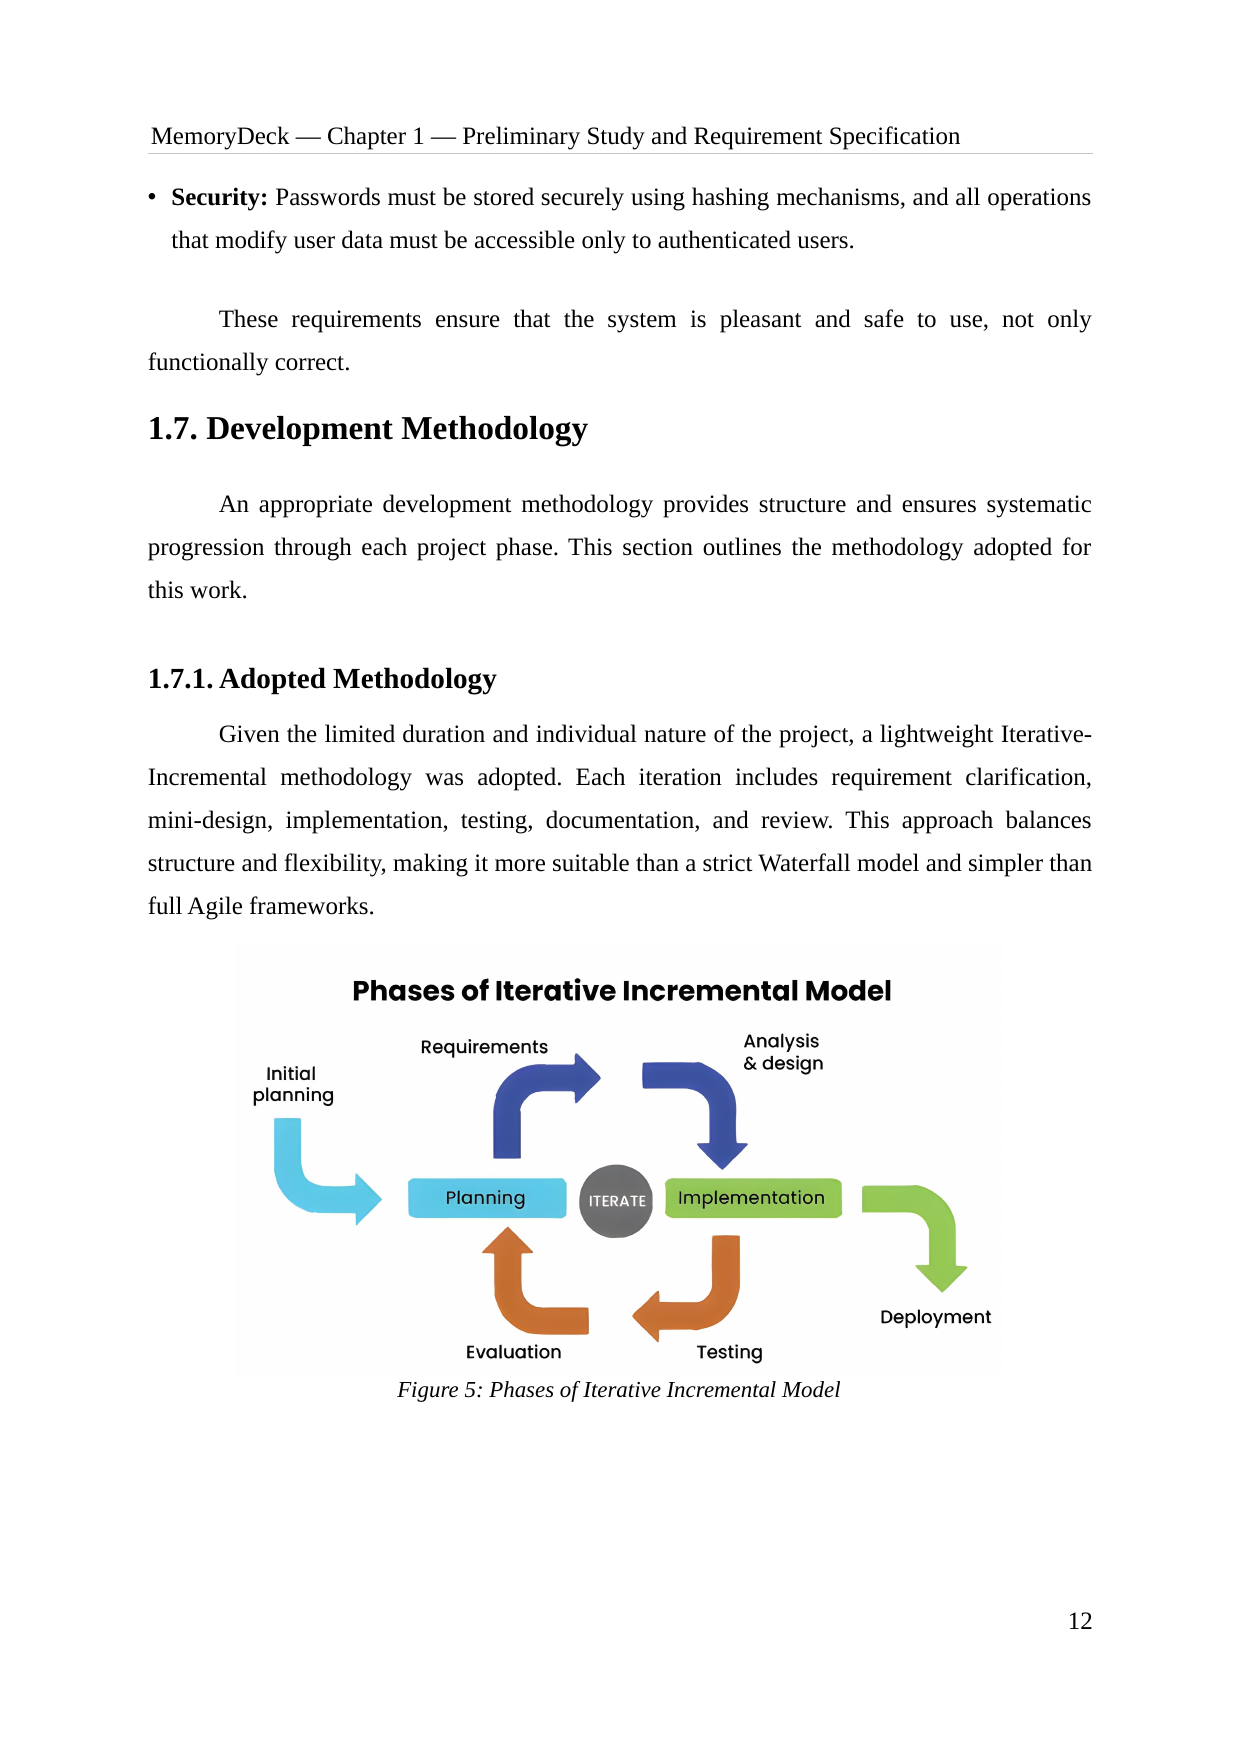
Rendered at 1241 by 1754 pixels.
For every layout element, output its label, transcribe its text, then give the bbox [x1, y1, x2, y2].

subtitle 1.7.1. Adopted Methodology [148, 661, 1093, 695]
text Figure 5: Phases of Iterative Incremental Model [236, 1376, 1004, 1402]
text These requirements ensure that the system is pleasant and safe to use, not only functionally correct. [148, 304, 1093, 376]
subtitle 1.7. Development Methodology [148, 408, 1093, 446]
text An appropriate development methodology provides structure and ensures systematic progression through each project phase. This section outlines the methodology adopted for this work. [148, 489, 1093, 604]
text [236, 1402, 1004, 1415]
picture [236, 944, 1004, 1376]
list Security: Passwords must be stored securely using hashing mechanisms, and all operations that modify user data must be accessible only to authenticated users. [148, 182, 1093, 254]
text Given the limited duration and individual nature of the project, a lightweight Iterative-Incremental methodology was adopted. Each iteration includes requirement clarification, mini-design, implementation, testing, documentation, and review. This approach balances structure and flexibility, making it more suitable than a strict Waterfall model and simpler than full Agile frameworks. [148, 719, 1093, 920]
